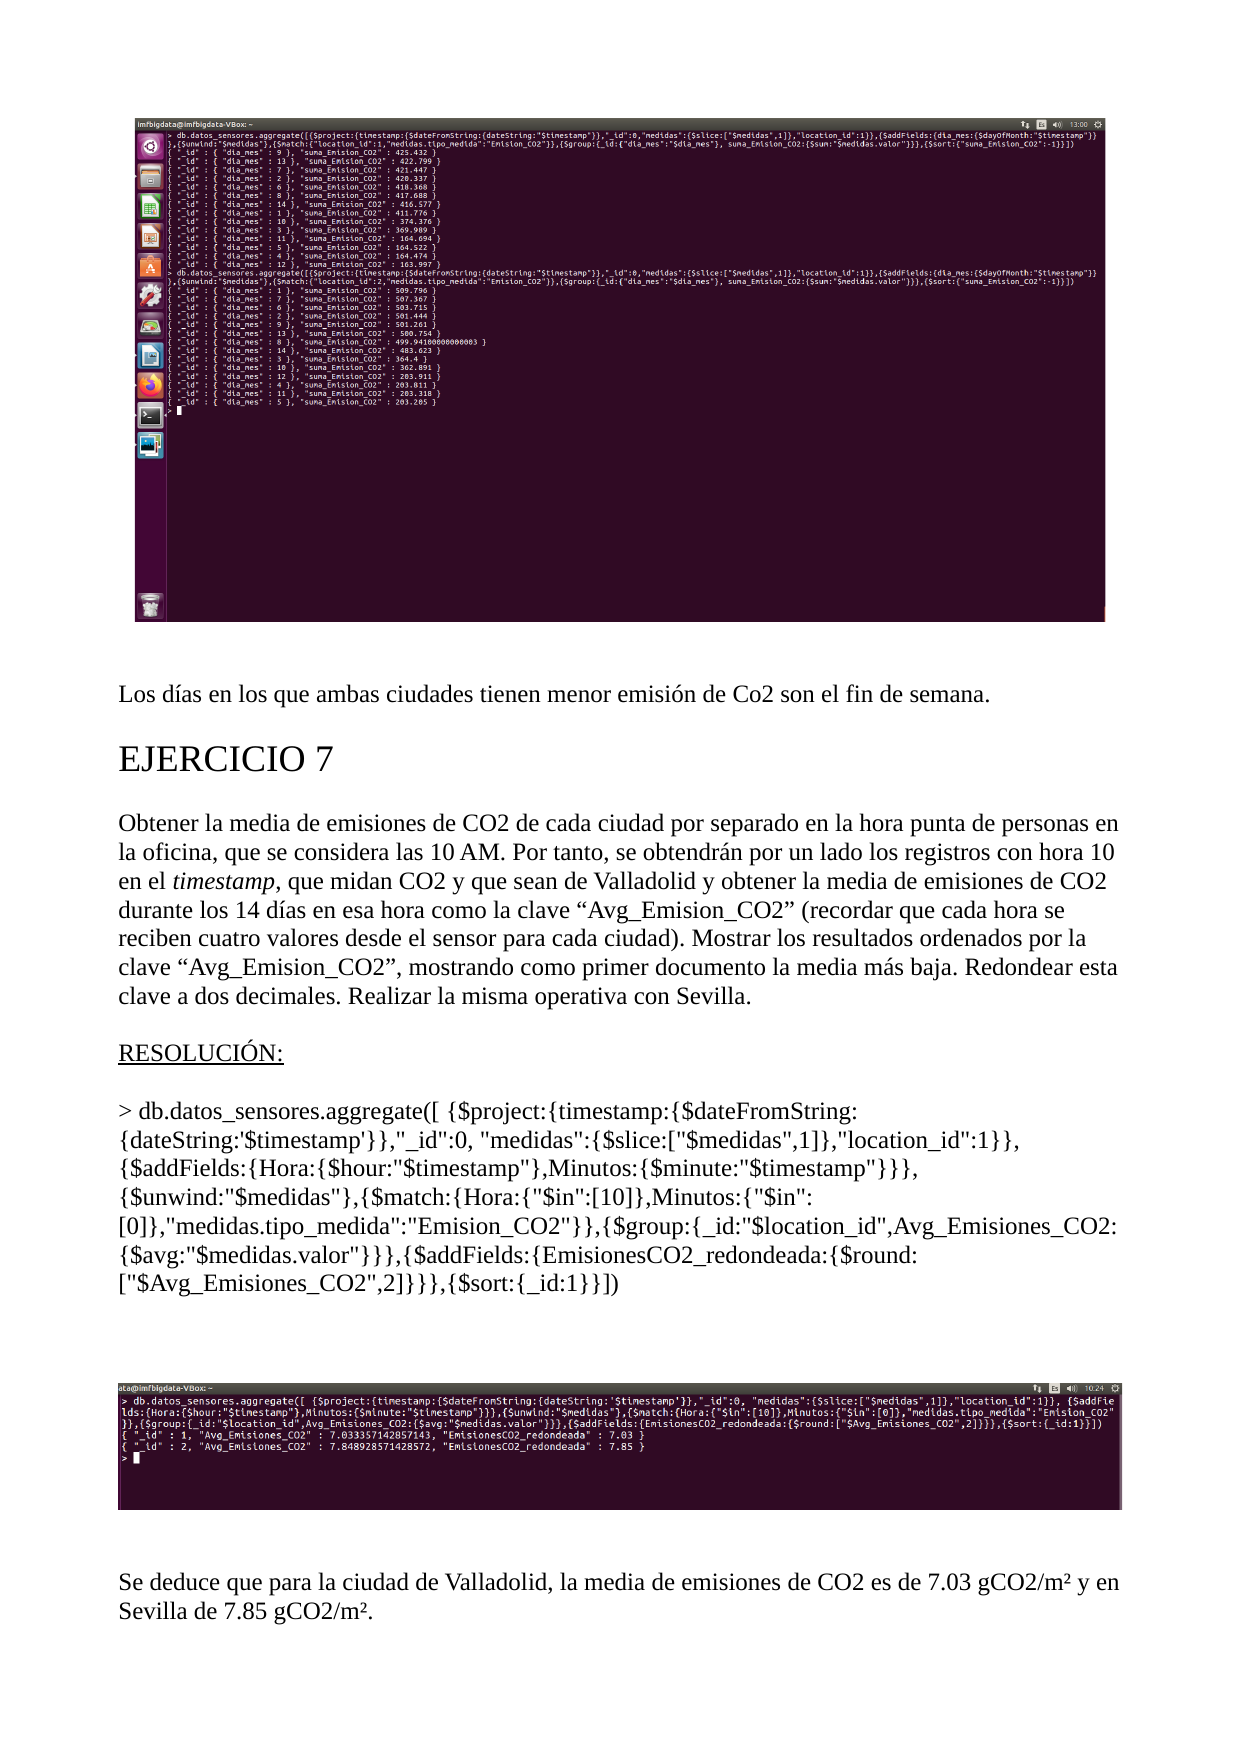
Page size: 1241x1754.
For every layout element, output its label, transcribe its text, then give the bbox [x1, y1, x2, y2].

text > db.datos_sensores.aggregate([ {$project:{timestamp:{$dateFromString:{dateString:'$timestamp'}},"_id":0, "medidas":{$slice:["$medidas",1]},"location_id":1}}, {$addFields:{Hora:{$hour:"$timestamp"},Minutos:{$minute:"$timestamp"}}},{$unwind:"$medidas"},{$match:{Hora:{"$in":[10]},Minutos:{"$in":[0]},"medidas.tipo_medida":"Emision_CO2"}},{$group:{_id:"$location_id",Avg_Emisiones_CO2:{$avg:"$medidas.valor"}}},{$addFields:{EmisionesCO2_redondeada:{$round:["$Avg_Emisiones_CO2",2]}}},{$sort:{_id:1}}]) [118, 1096, 1122, 1297]
text EJERCICIO 7 [118, 737, 1122, 780]
picture [134, 118, 1106, 622]
picture [118, 1383, 1123, 1510]
text Obtener la media de emisiones de CO2 de cada ciudad por separado en la hora punta de personas en la oficina, que se considera las 10 AM. Por tanto, se obtendrán por un lado los registros con hora 10 en el timestamp, que midan CO2 y que sean de Valladolid y obtener la media de emisiones de CO2 durante los 14 días en esa hora como la clave “Avg_Emision_CO2” (recordar que cada hora se reciben cuatro valores desde el sensor para cada ciudad). Mostrar los resultados ordenados por la clave “Avg_Emision_CO2”, mostrando como primer documento la media más baja. Redondear esta clave a dos decimales. Realizar la misma operativa con Sevilla. [118, 808, 1122, 1010]
text RESOLUCIÓN: [118, 1038, 1122, 1067]
text Los días en los que ambas ciudades tienen menor emisión de Co2 son el fin de semana. [118, 679, 1122, 708]
text Se deduce que para la ciudad de Valladolid, la media de emisiones de CO2 es de 7.03 gCO2/m² y en Sevilla de 7.85 gCO2/m². [118, 1567, 1122, 1625]
